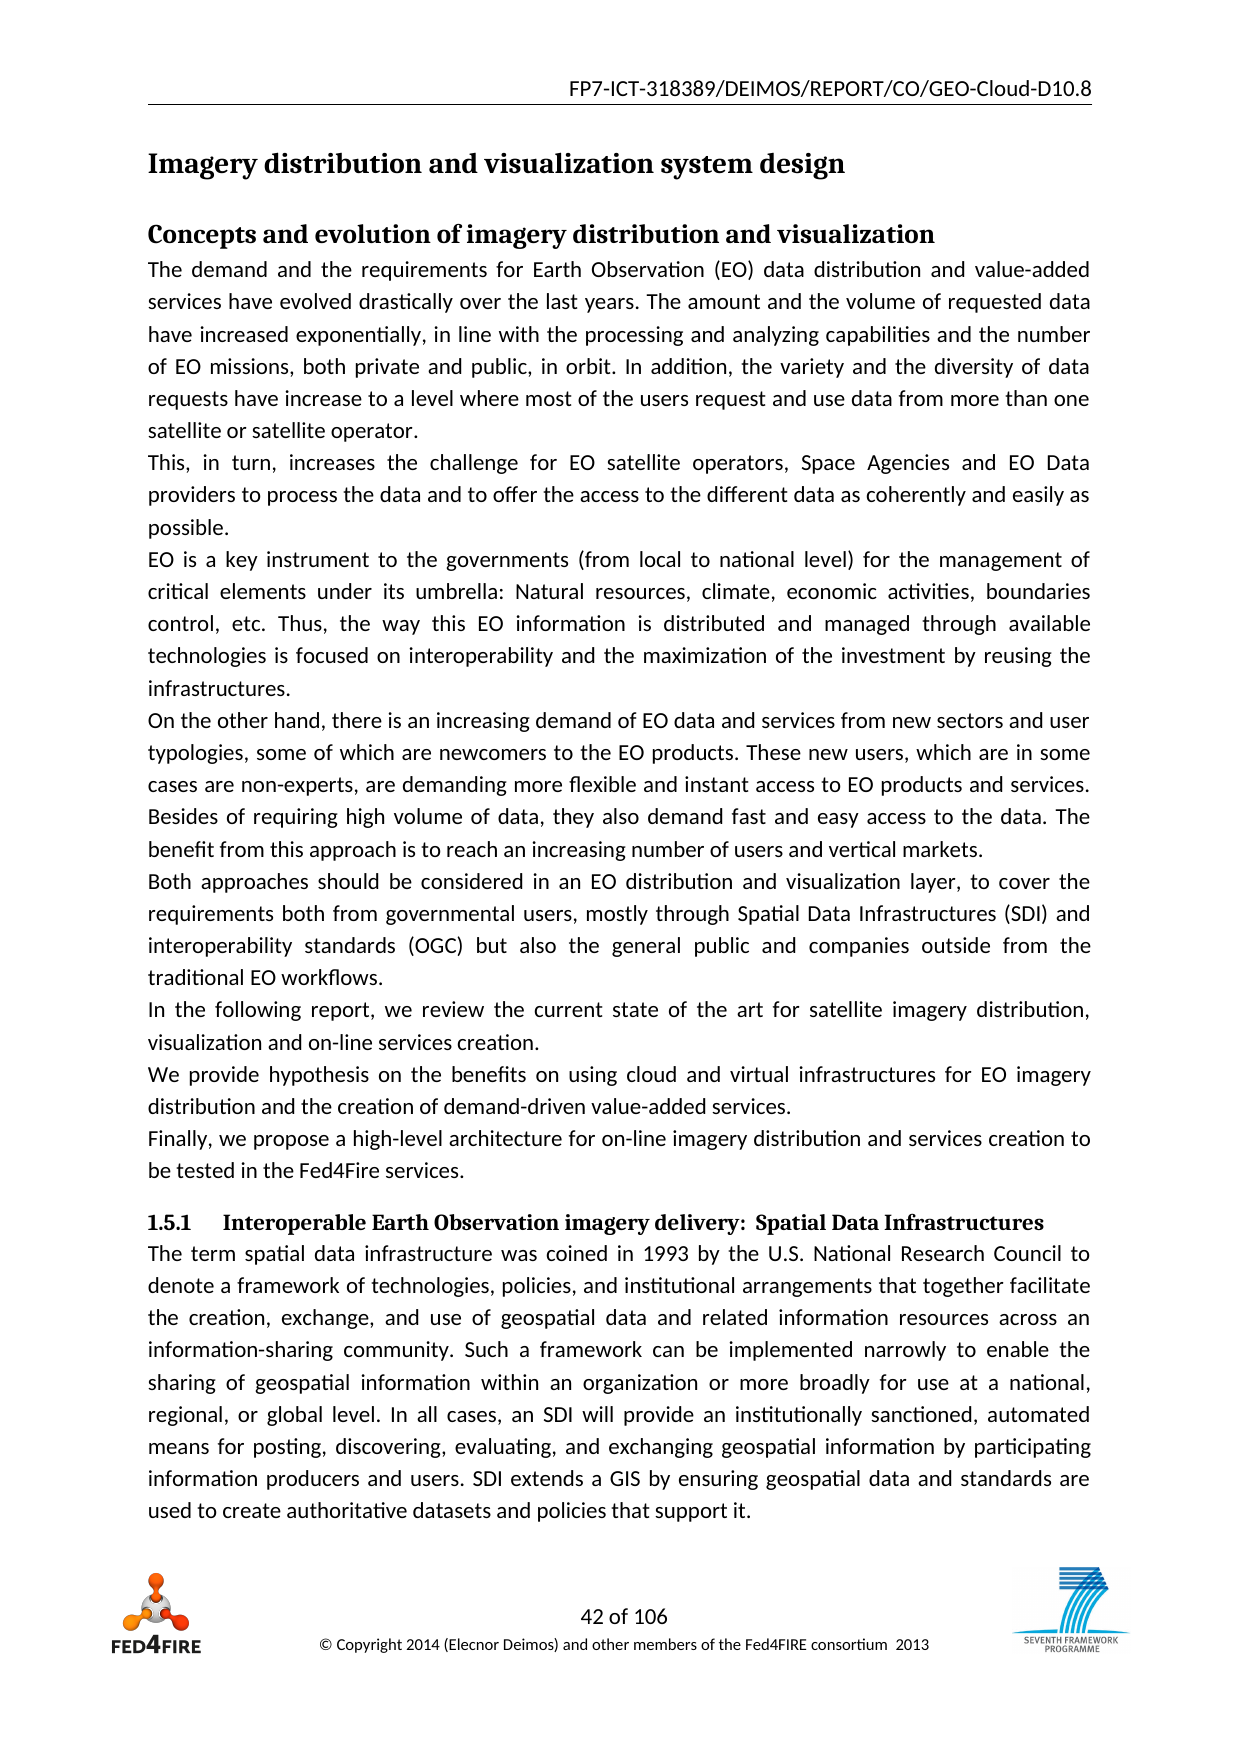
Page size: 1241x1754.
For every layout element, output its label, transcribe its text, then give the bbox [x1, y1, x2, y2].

text The term spatial data infrastructure was coined in 1993 by the U.S. National Research Council to denote a framework of technologies, policies, and institutional arrangements that together facilitate the creation, exchange, and use of geospatial data and related information resources across an information-sharing community. Such a framework can be implemented narrowly to enable the sharing of geospatial information within an organization or more broadly for use at a national, regional, or global level. In all cases, an SDI will provide an institutionally sanctioned, automated means for posting, discovering, evaluating, and exchanging geospatial information by participating information producers and users. SDI extends a GIS by ensuring geospatial data and standards are used to create authoritative datasets and policies that support it. [148, 1239, 1092, 1524]
text Finally, we propose a high-level architecture for on-line imagery distribution and services creation to be tested in the Fed4Fire services. [148, 1124, 1092, 1184]
text We provide hypothesis on the benefits on using cloud and virtual infrastructures for EO imagery distribution and the creation of demand-driven value-added services. [148, 1060, 1092, 1120]
text The demand and the requirements for Earth Observation (EO) data distribution and value-added services have evolved drastically over the last years. The amount and the volume of requested data have increased exponentially, in line with the processing and analyzing capabilities and the number of EO missions, both private and public, in orbit. In addition, the variety and the diversity of data requests have increase to a level where most of the users request and use data from more than one satellite or satellite operator. [148, 255, 1092, 444]
text In the following report, we review the current state of the art for satellite imagery distribution, visualization and on-line services creation. [148, 996, 1092, 1056]
subtitle Imagery distribution and visualization system design [148, 148, 1092, 181]
subtitle Concepts and evolution of imagery distribution and visualization [148, 219, 1092, 251]
text EO is a key instrument to the governments (from local to national level) for the management of critical elements under its umbrella: Natural resources, climate, economic activities, boundaries control, etc. Thus, the way this EO information is distributed and managed through available technologies is focused on interoperability and the maximization of the investment by reusing the infrastructures. [148, 545, 1092, 702]
text This, in turn, increases the challenge for EO satellite operators, Space Agencies and EO Data providers to process the data and to offer the access to the different data as coherently and easily as possible. [148, 448, 1092, 541]
text Both approaches should be considered in an EO distribution and visualization layer, to cover the requirements both from governmental users, mostly through Spatial Data Infrastructures (SDI) and interoperability standards (OGC) but also the general public and companies outside from the traditional EO workflows. [148, 867, 1092, 991]
text On the other hand, there is an increasing demand of EO data and services from new sectors and user typologies, some of which are newcomers to the EO products. These new users, which are in some cases are non-experts, are demanding more flexible and instant access to EO products and services. Besides of requiring high volume of data, they also demand fast and easy access to the data. The benefit from this approach is to reach an increasing number of users and vertical markets. [148, 706, 1092, 863]
subtitle Interoperable Earth Observation imagery delivery: Spatial Data Infrastructures [148, 1209, 1092, 1236]
